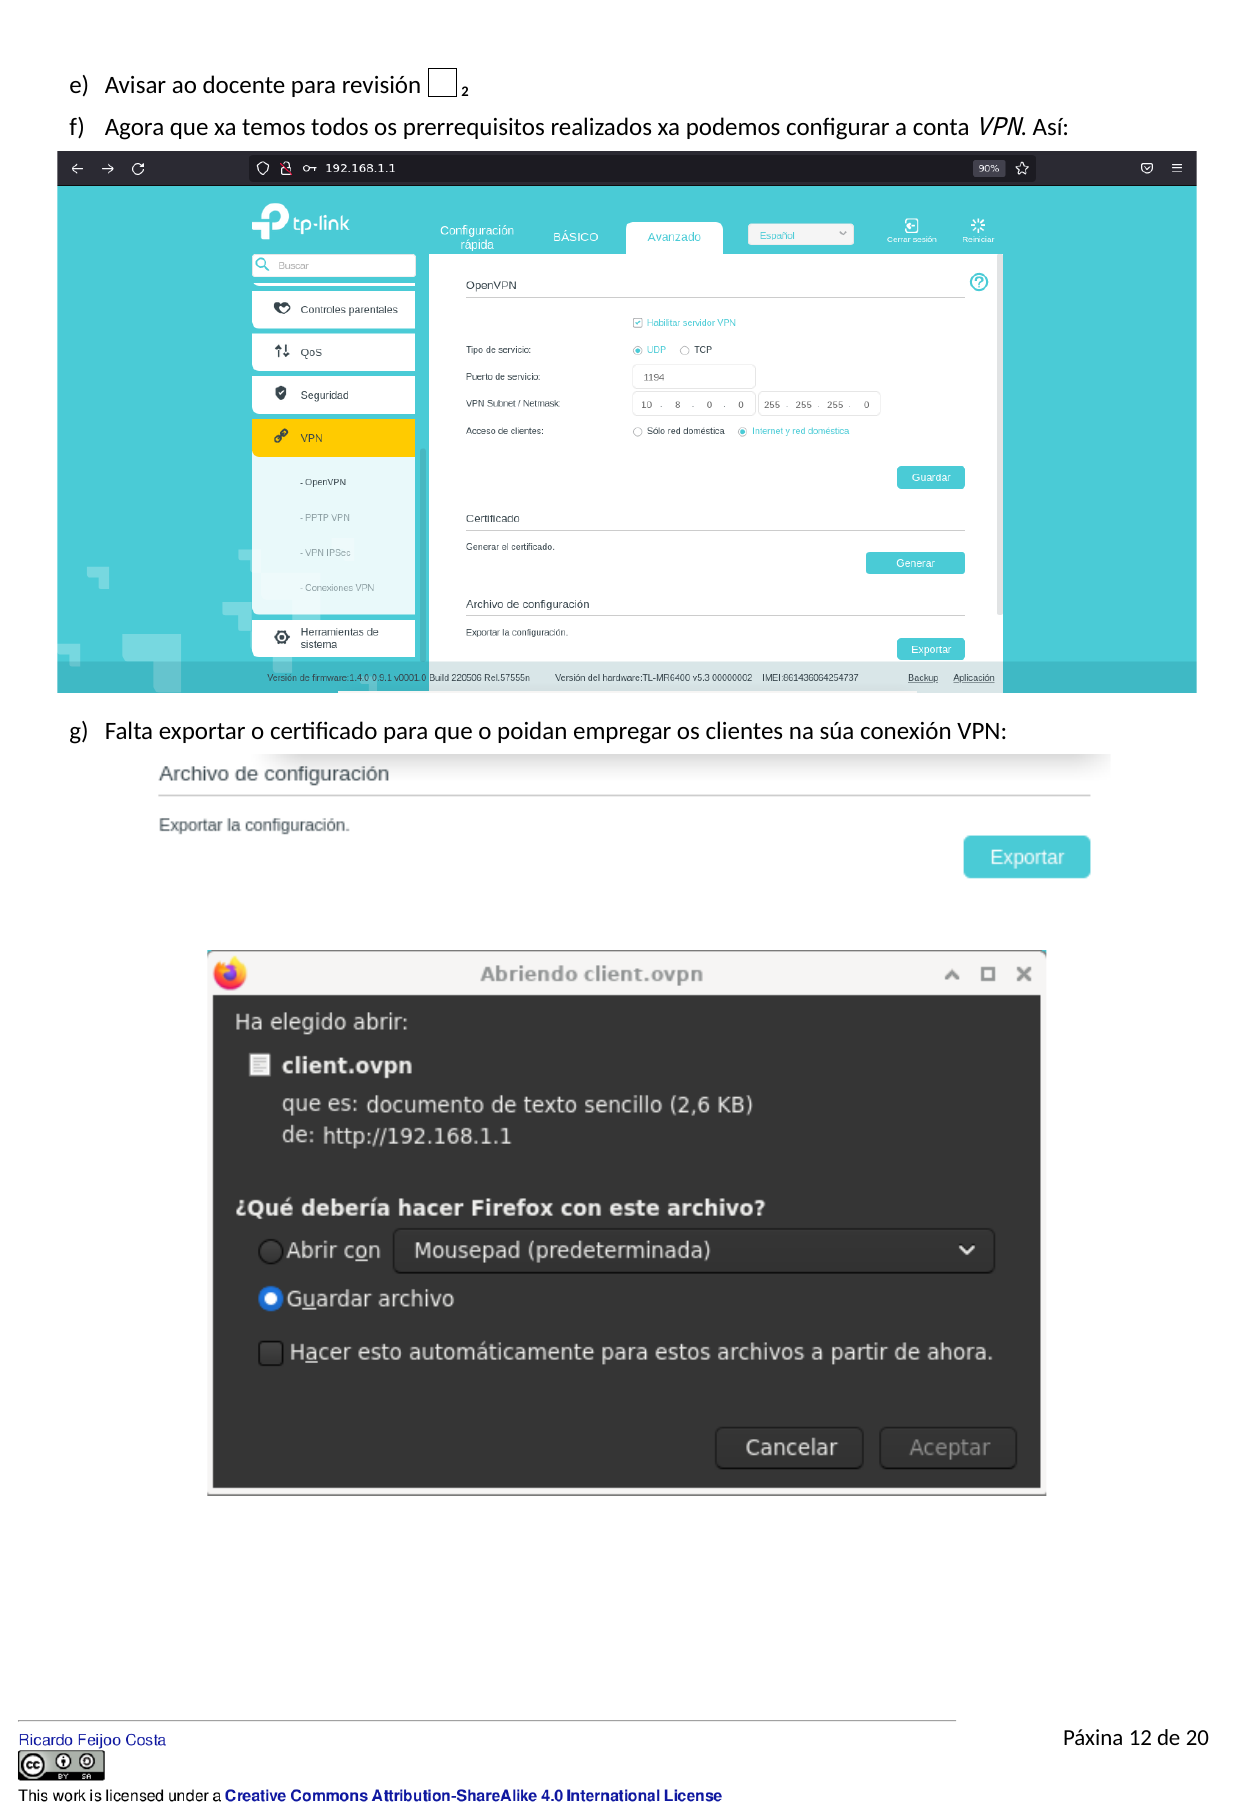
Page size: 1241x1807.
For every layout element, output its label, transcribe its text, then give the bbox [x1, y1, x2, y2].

picture [57, 151, 1197, 693]
picture [143, 754, 1111, 891]
list Agora que xa temos todos os prerrequisitos realizados xa podemos configurar a conta VPN. Así: [69, 108, 1209, 142]
picture [207, 950, 1047, 1496]
picture [8, 1715, 957, 1806]
list Falta exportar o certificado para que o poidan empregar os clientes na súa conexión VPN: [69, 715, 1209, 746]
list Avisar ao docente para revisión 2 [69, 69, 1209, 100]
